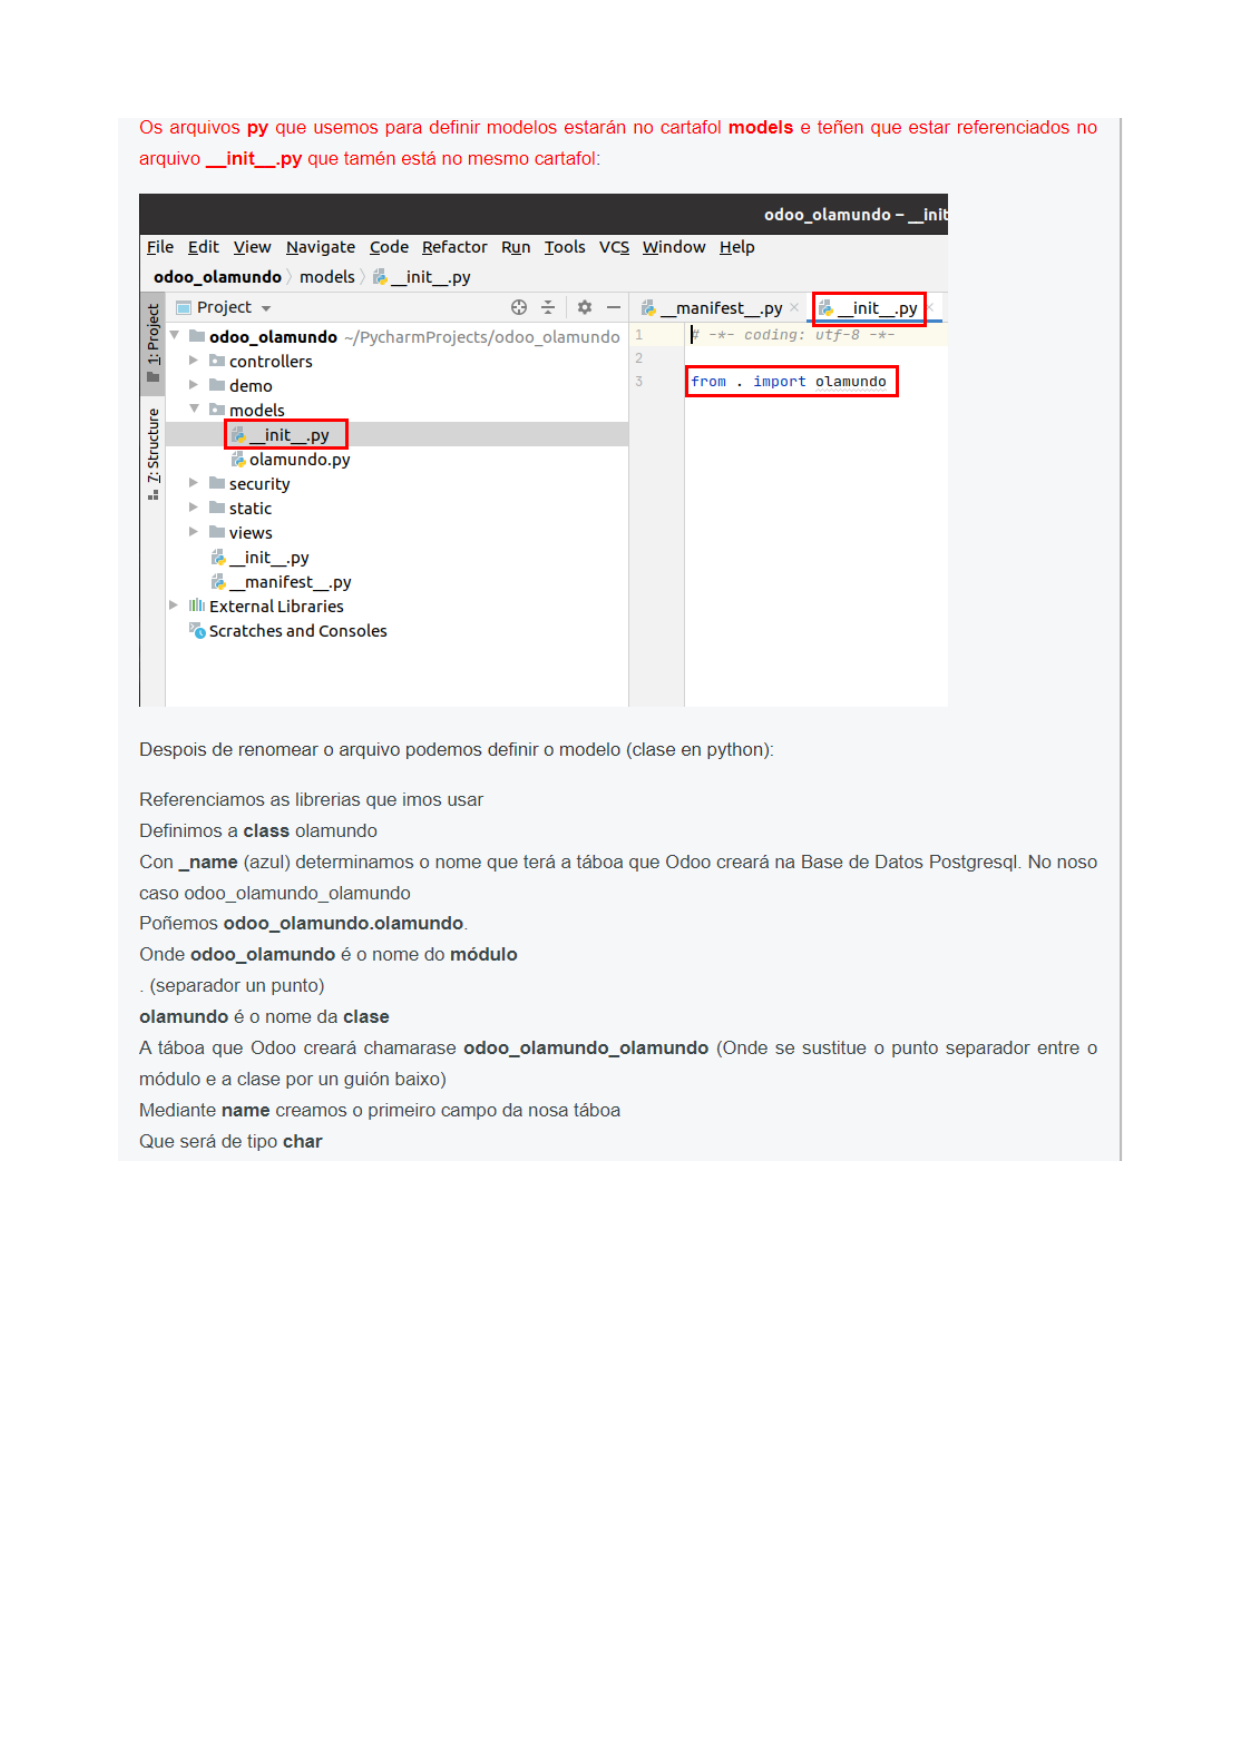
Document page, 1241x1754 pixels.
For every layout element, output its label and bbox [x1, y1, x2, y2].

picture [118, 118, 1123, 1161]
